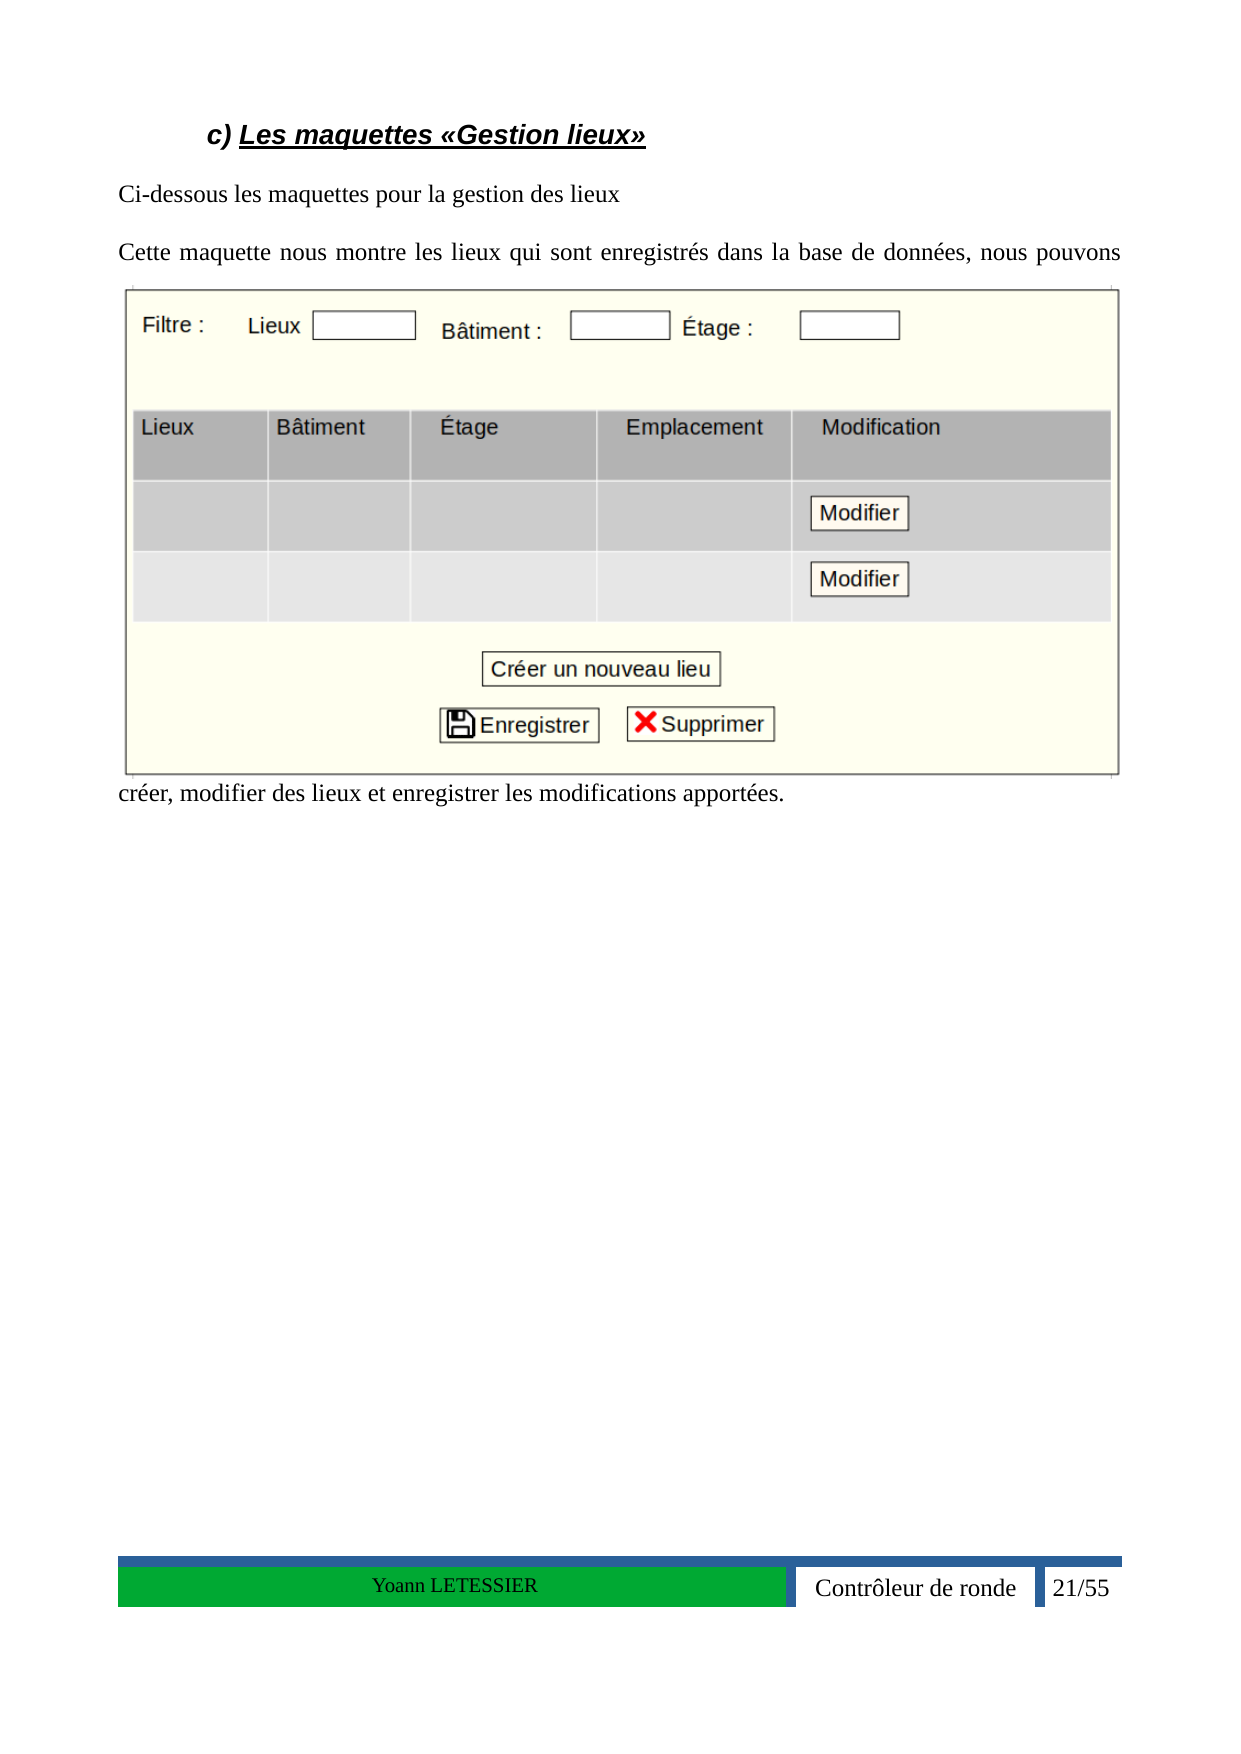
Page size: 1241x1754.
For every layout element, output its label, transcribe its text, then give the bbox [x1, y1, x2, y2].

text Ci-dessous les maquettes pour la gestion des lieux [118, 179, 1122, 208]
picture [118, 285, 1123, 779]
text créer, modifier des lieux et enregistrer les modifications apportées. [118, 779, 1122, 807]
subtitle Les maquettes «Gestion lieux» [118, 118, 1122, 150]
text Cette maquette nous montre les lieux qui sont enregistrés dans la base de données, nous pouvons [118, 237, 1122, 285]
